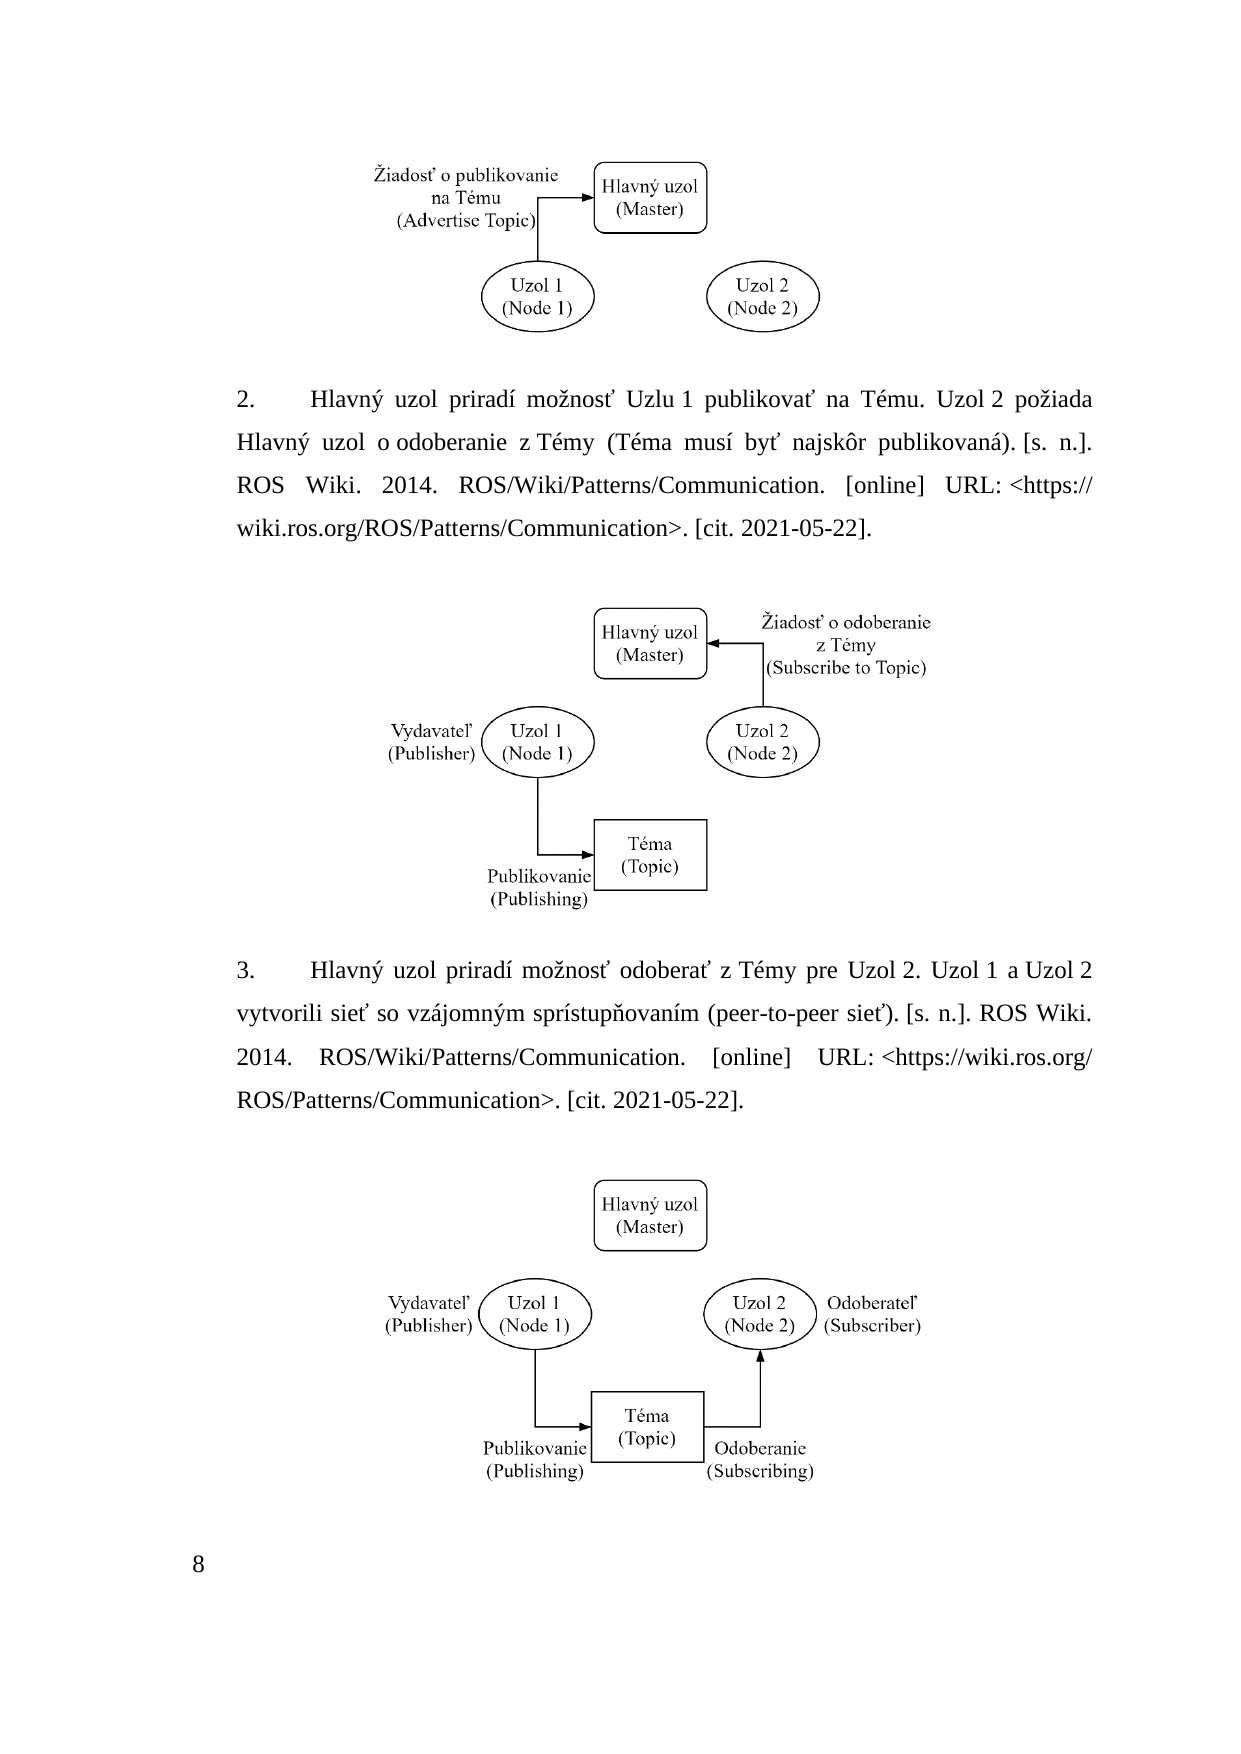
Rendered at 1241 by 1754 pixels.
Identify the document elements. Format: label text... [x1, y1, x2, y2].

list Hlavný uzol priradí možnosť odoberať z Témy pre Uzol 2. Uzol 1 a Uzol 2 vytvorili sieť so vzájomným sprístupňovaním (peer‑to‑peer sieť). [5] [236, 955, 1092, 1113]
list Hlavný uzol priradí možnosť Uzlu 1 publikovať na Tému. Uzol 2 požiada Hlavný uzol o odoberanie z Témy (Téma musí byť najskôr publikovaná). [5] [236, 384, 1092, 542]
